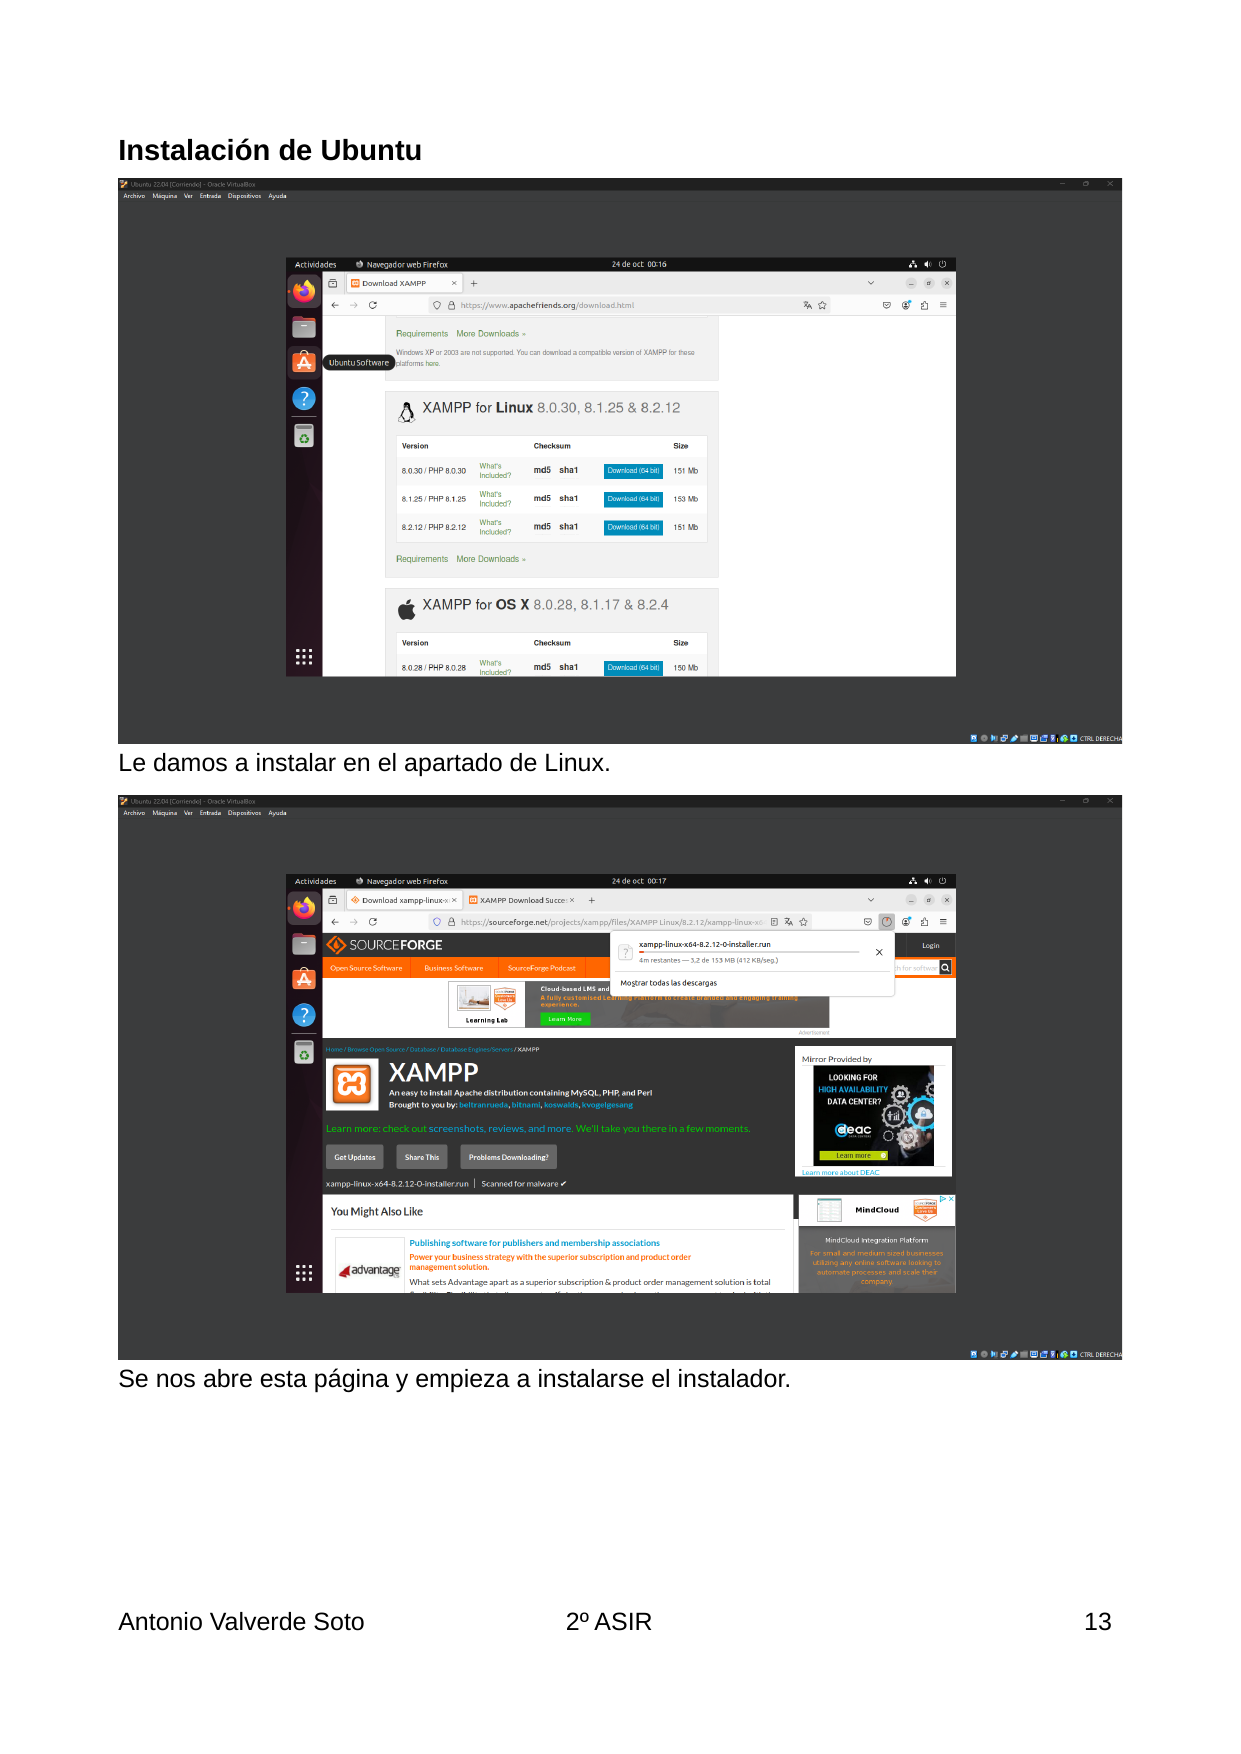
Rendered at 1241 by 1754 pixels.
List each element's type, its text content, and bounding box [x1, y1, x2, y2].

text Le damos a instalar en el apartado de Linux. [118, 744, 1122, 776]
picture [118, 795, 1123, 1360]
text Se nos abre esta página y empieza a instalarse el instalador. [118, 1360, 1122, 1393]
subtitle Instalación de Ubuntu [118, 133, 1122, 166]
picture [118, 178, 1123, 744]
